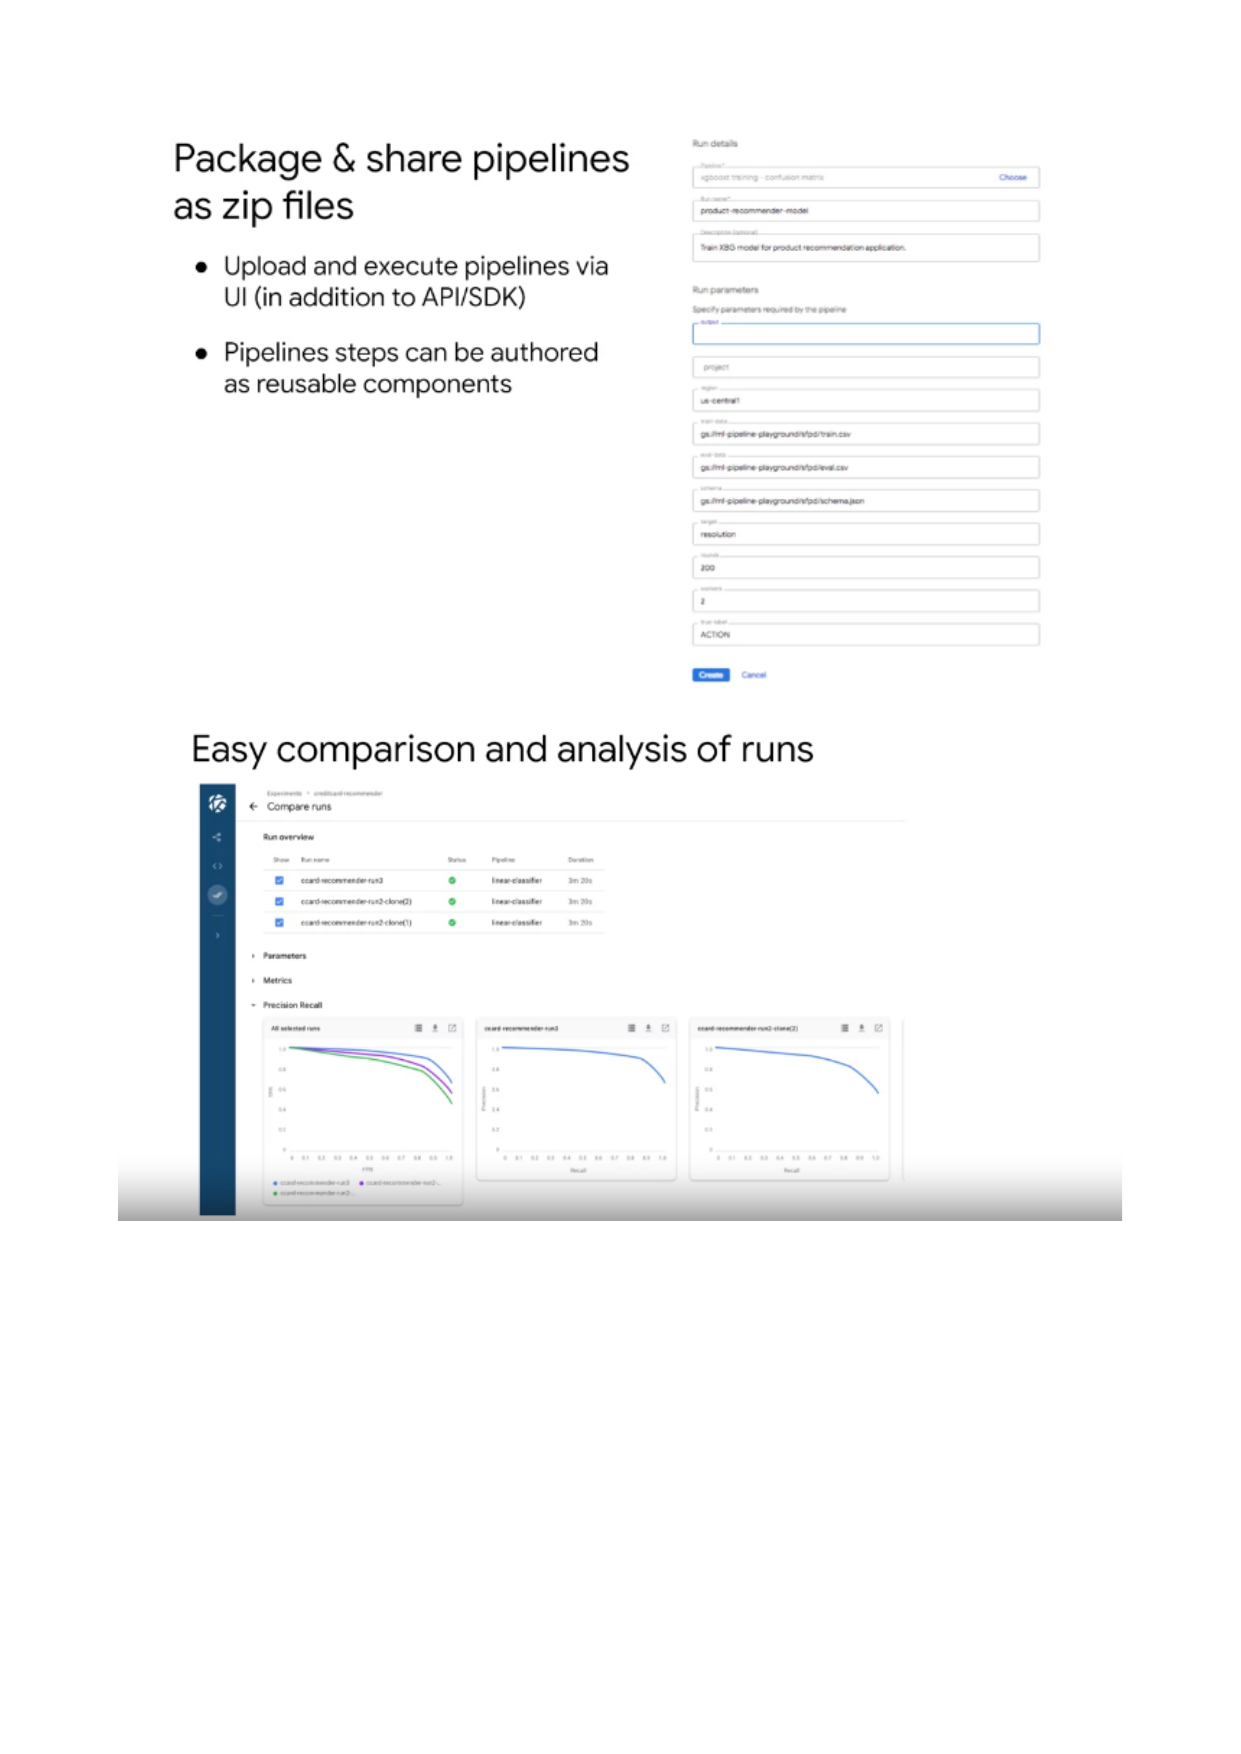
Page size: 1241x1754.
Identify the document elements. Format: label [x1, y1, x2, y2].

picture [118, 118, 1123, 696]
picture [118, 723, 1123, 1221]
